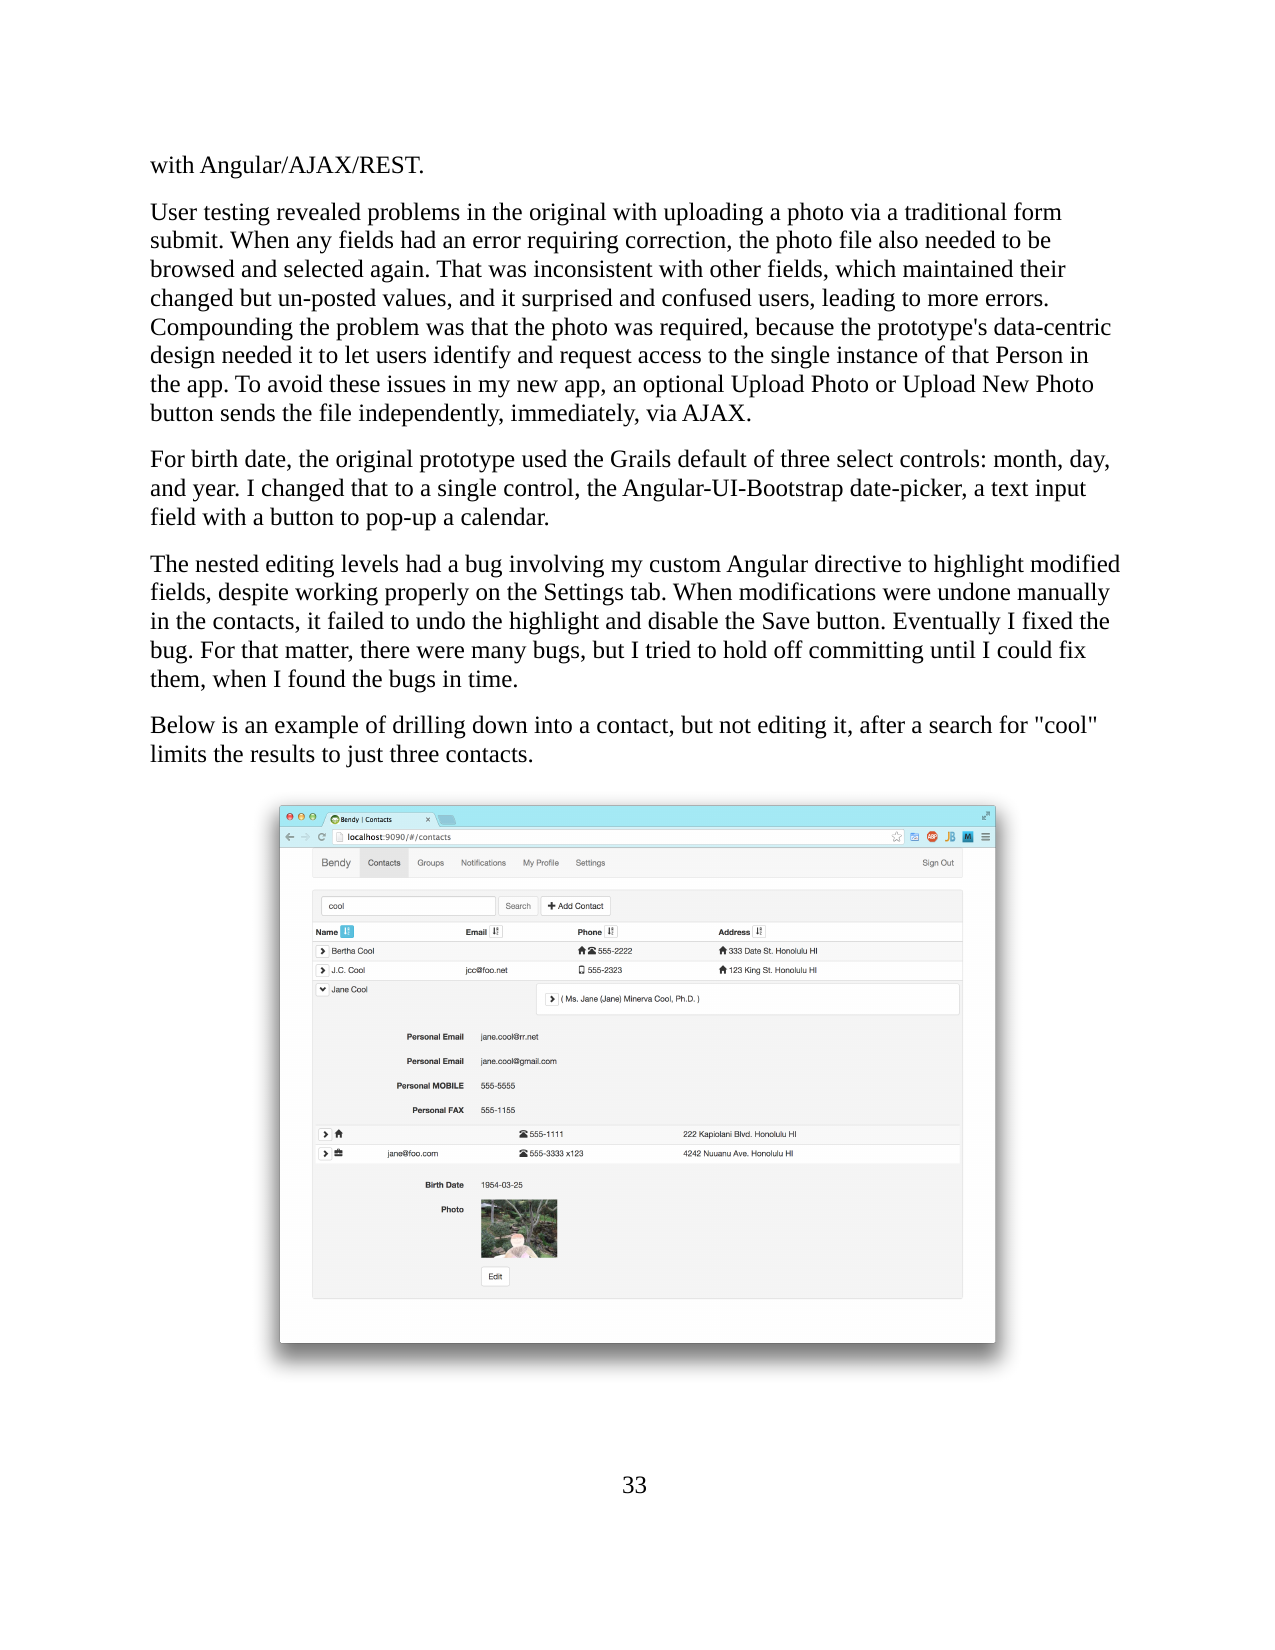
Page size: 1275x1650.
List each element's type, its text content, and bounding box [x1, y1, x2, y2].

text with Angular/AJAX/REST. [150, 150, 1125, 179]
text User testing revealed problems in the original with uploading a photo via a traditional form submit. When any fields had an error requiring correction, the photo file also needed to be browsed and selected again. That was inconsistent with other fields, which maintained their changed but un-posted values, and it surprised and confused users, leading to more errors. Compounding the problem was that the photo was required, because the prototype's data-centric design needed it to let users identify and request access to the single instance of that Person in the app. To avoid these issues in my new app, an optional Upload Photo or Upload New Photo button sends the file independently, immediately, via AJAX. [150, 197, 1125, 427]
text The nested editing levels had a bug involving my custom Angular directive to highlight modified fields, despite working properly on the Settings tab. When modifications were undone manually in the contacts, it failed to undo the highlight and disable the Save button. Eventually I fixed the bug. For that matter, there were many bugs, but I tried to hold off committing until I could fix them, when I found the bugs in time. [150, 549, 1125, 692]
picture [247, 785, 1028, 1389]
text Below is an example of drilling down into a contact, but not editing it, after a search for "cool" limits the results to just three contacts. [150, 710, 1125, 768]
text For birth date, the original prototype used the Grails default of three select controls: month, day, and year. I changed that to a single control, the Angular-UI-Bootstrap date-picker, a text input field with a button to pop-up a calendar. [150, 444, 1125, 531]
